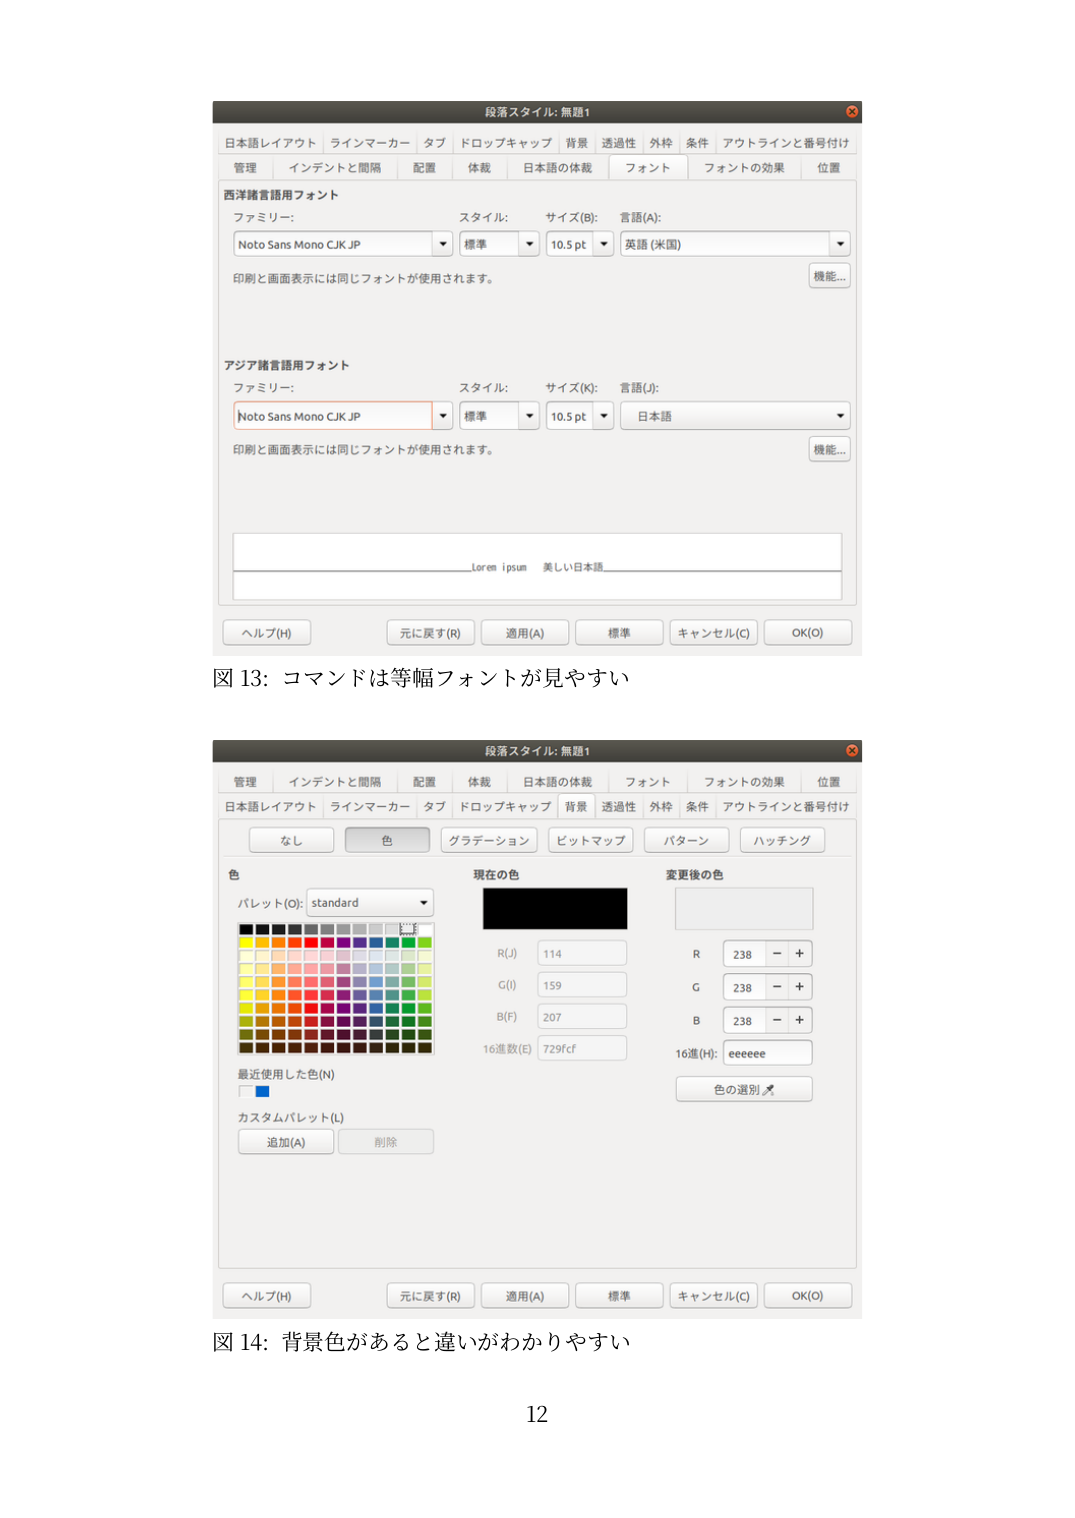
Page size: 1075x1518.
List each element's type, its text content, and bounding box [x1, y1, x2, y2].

text 図 13: コマンドは等幅フォントが見やすい [213, 656, 862, 693]
text 図 14: 背景色があると違いがわかりやすい [213, 1319, 862, 1356]
picture [212, 740, 863, 1319]
picture [212, 101, 863, 656]
